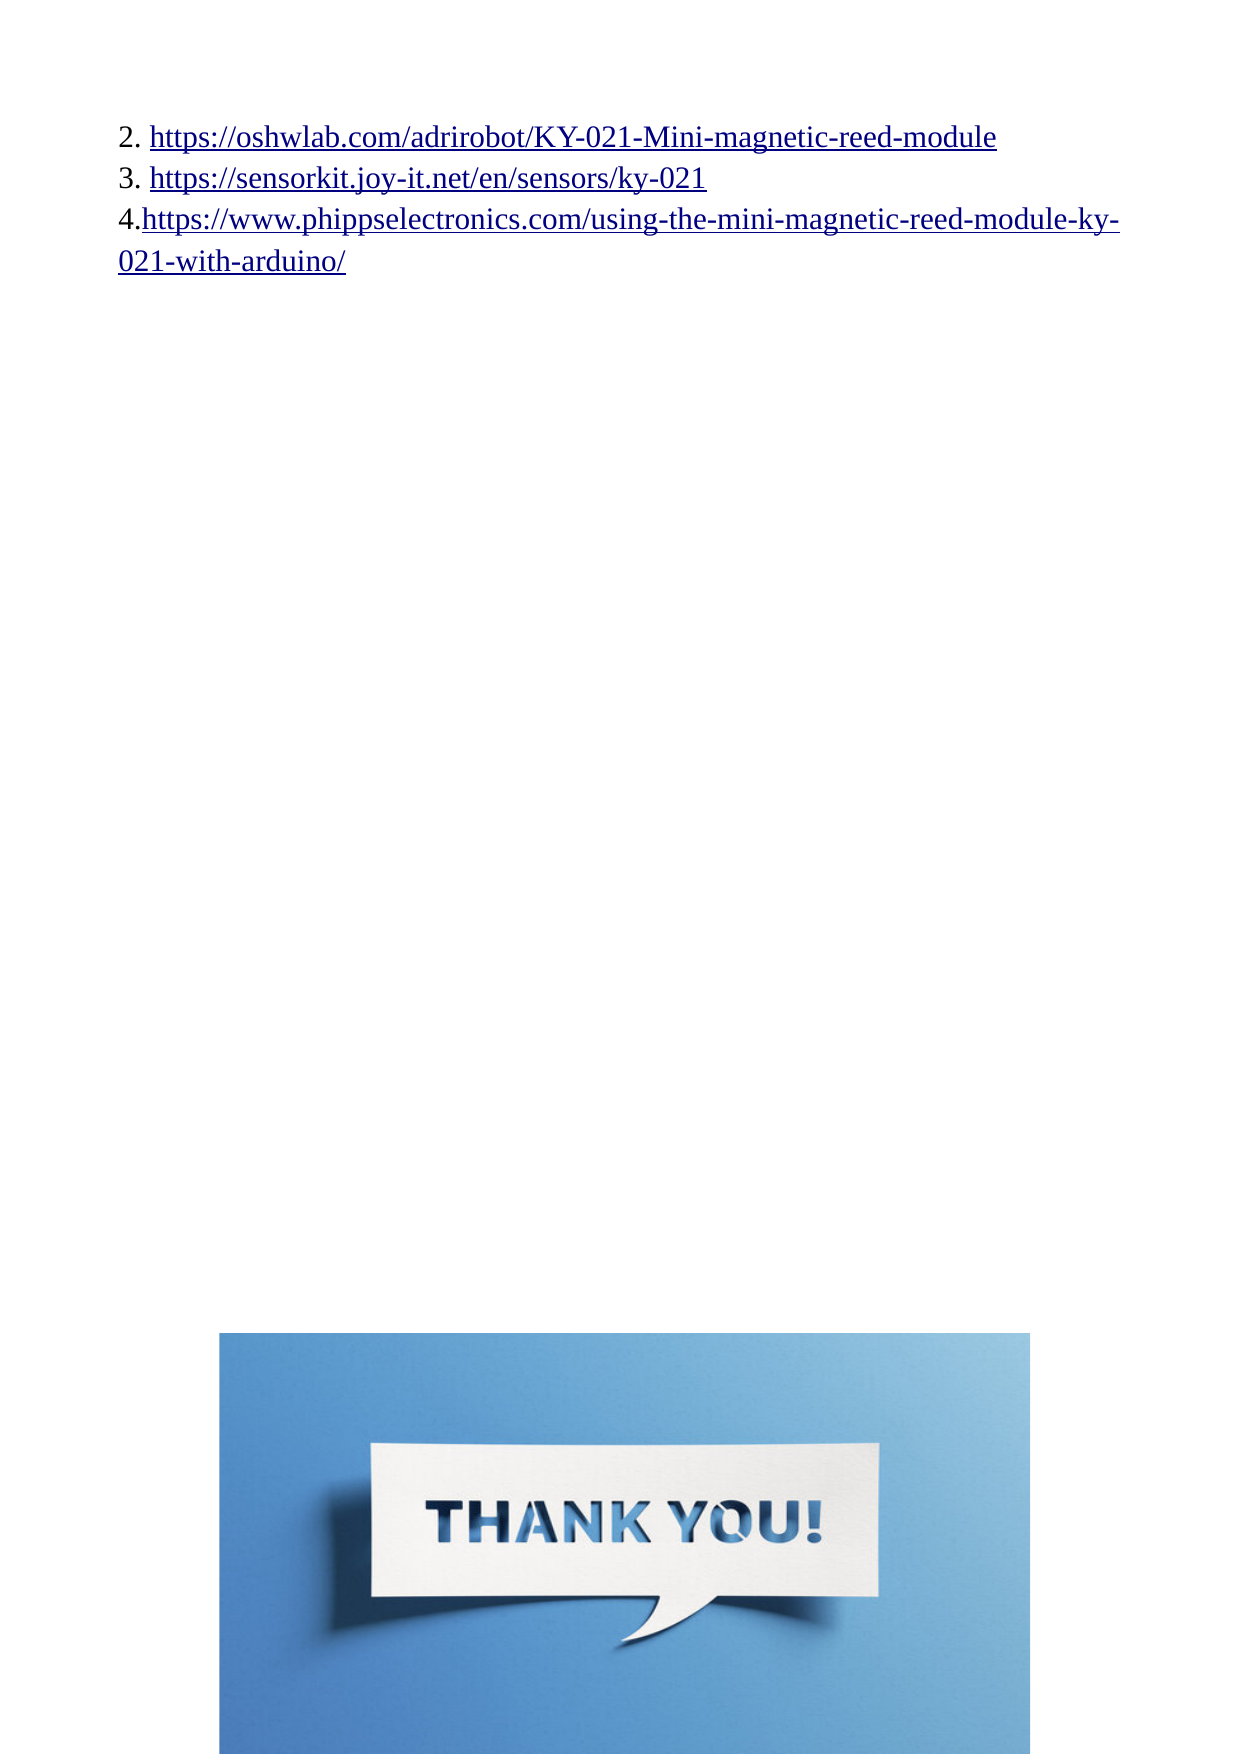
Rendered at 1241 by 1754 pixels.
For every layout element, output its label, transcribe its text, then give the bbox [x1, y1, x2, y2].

text 3. https://sensorkit.joy-it.net/en/sensors/ky-021 [118, 159, 1122, 195]
picture [219, 1333, 1031, 1754]
text 4.https://www.phippselectronics.com/using-the-mini-magnetic-reed-module-ky- 021-with-arduino/ [118, 201, 1122, 278]
text 2. https://oshwlab.com/adrirobot/KY-021-Mini-magnetic-reed-module [118, 118, 1122, 154]
